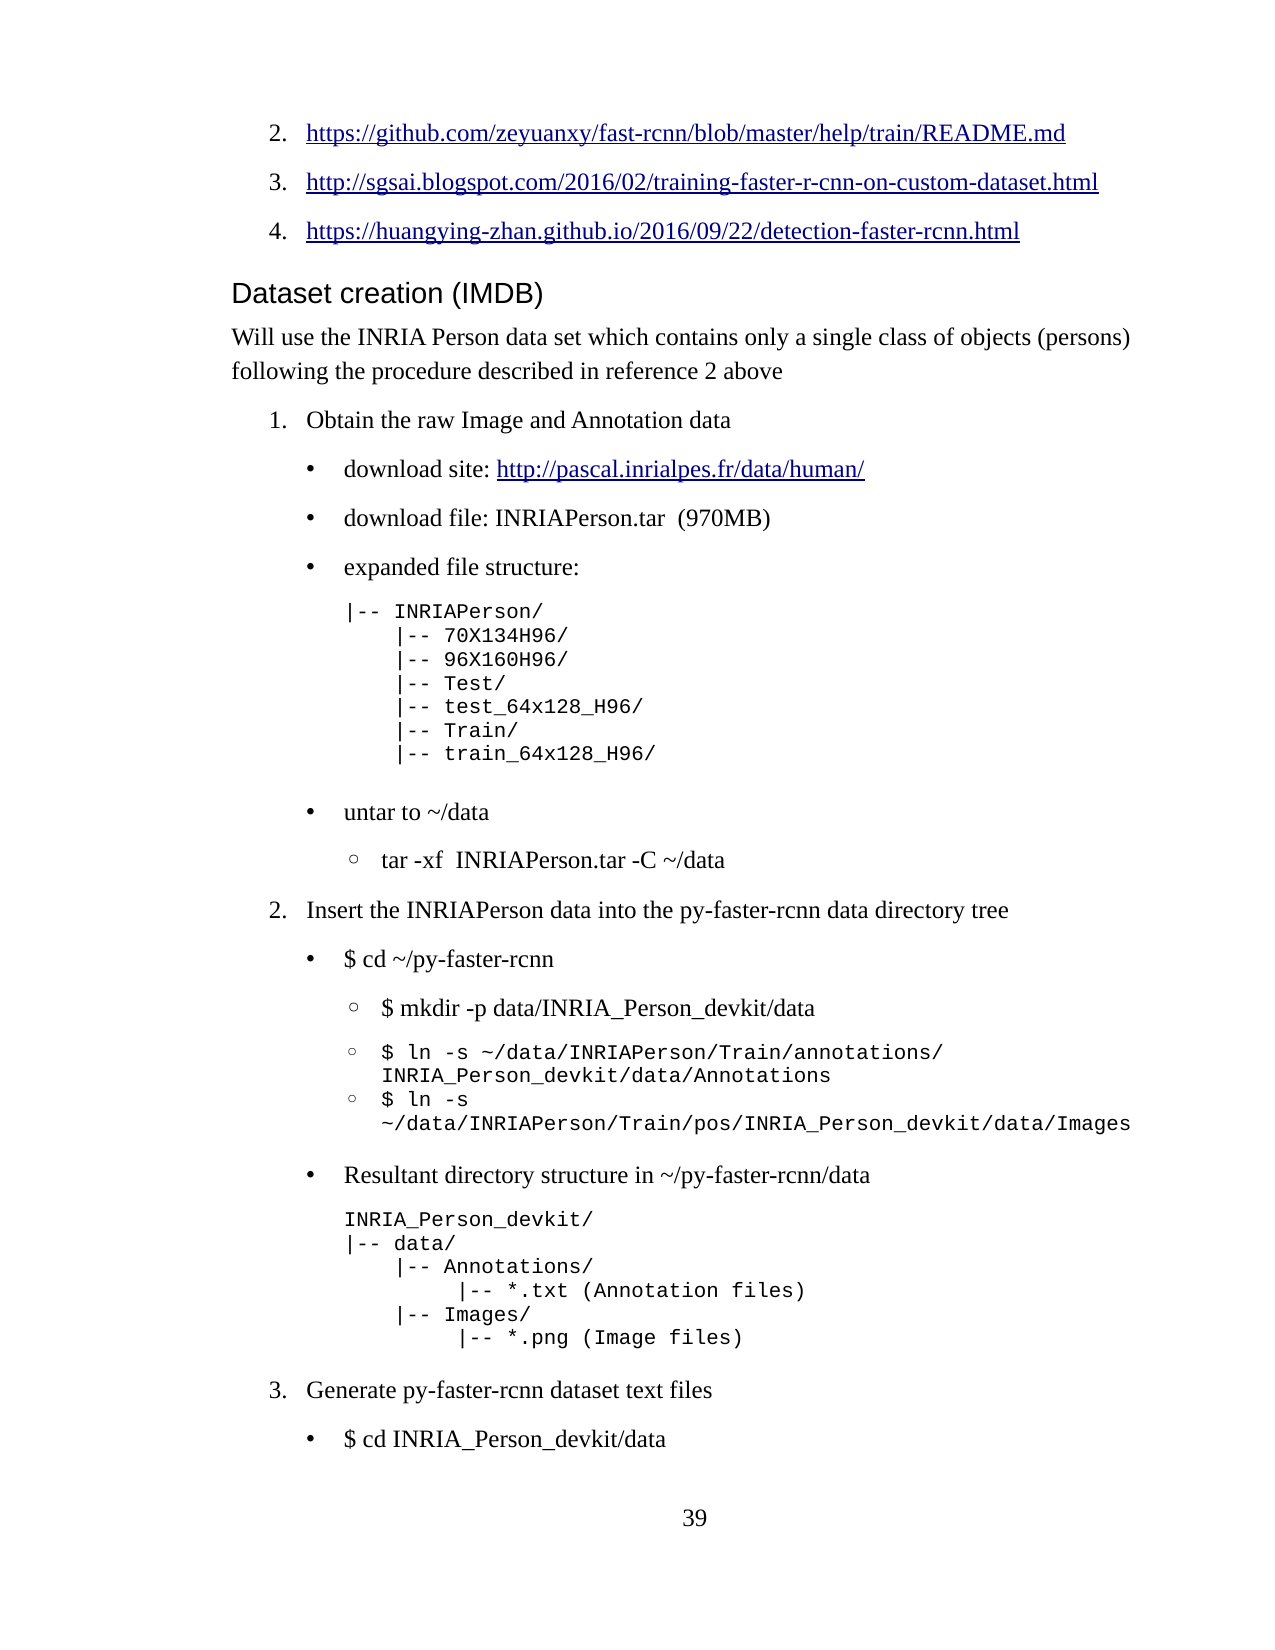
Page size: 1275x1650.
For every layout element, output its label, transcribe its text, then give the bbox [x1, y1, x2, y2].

text |-- 70X134H96/ [344, 625, 1158, 649]
list $ cd ~/py-faster-rcnn [306, 944, 1158, 972]
list $ ln -s ~/data/INRIAPerson/Train/annotations/ INRIA_Person_devkit/data/Annotations [344, 1042, 1158, 1089]
list expanded file structure: [306, 552, 1158, 581]
list Obtain the raw Image and Annotation data [269, 405, 1158, 434]
list untar to ~/data [306, 797, 1158, 825]
list download file: INRIAPerson.tar (970MB) [306, 503, 1158, 532]
list download site: http://pascal.inrialpes.fr/data/human/ [306, 454, 1158, 483]
list Generate py-faster-rcnn dataset text files [269, 1375, 1158, 1403]
list Insert the INRIAPerson data into the py-faster-rcnn data directory tree [269, 895, 1158, 923]
text |-- *.txt (Annotation files) [344, 1280, 1158, 1304]
list tar -xf INRIAPerson.tar -C ~/data [344, 846, 1158, 874]
text |-- test_64x128_H96/ [344, 696, 1158, 720]
text |-- Test/ [344, 672, 1158, 696]
list INRIA_Person_devkit/ [306, 1209, 1158, 1233]
subtitle Dataset creation (IMDB) [231, 276, 1158, 309]
list https://github.com/zeyuanxy/fast-rcnn/blob/master/help/train/README.md [269, 118, 1158, 147]
text |-- 96X160H96/ [344, 649, 1158, 672]
text Will use the INRIA Person data set which contains only a single class of objects (persons) following the procedure described in reference 2 above [231, 322, 1158, 385]
list http://sgsai.blogspot.com/2016/02/training-faster-r-cnn-on-custom-dataset.html [269, 167, 1158, 196]
list $ mkdir -p data/INRIA_Person_devkit/data [344, 993, 1158, 1022]
list $ cd INRIA_Person_devkit/data [306, 1424, 1158, 1452]
text |-- data/ [344, 1233, 1158, 1256]
text |-- Images/ [344, 1304, 1158, 1327]
list https://huangying-zhan.github.io/2016/09/22/detection-faster-rcnn.html [269, 216, 1158, 245]
text |-- Train/ [344, 720, 1158, 743]
text |-- train_64x128_H96/ [344, 743, 1158, 767]
text |-- *.png (Image files) [344, 1327, 1158, 1351]
list $ ln -s ~/data/INRIAPerson/Train/pos/INRIA_Person_devkit/data/Images [344, 1089, 1158, 1136]
list Resultant directory structure in ~/py-faster-rcnn/data [306, 1160, 1158, 1189]
text |-- Annotations/ [344, 1256, 1158, 1280]
list |-- INRIAPerson/ [306, 602, 1158, 625]
